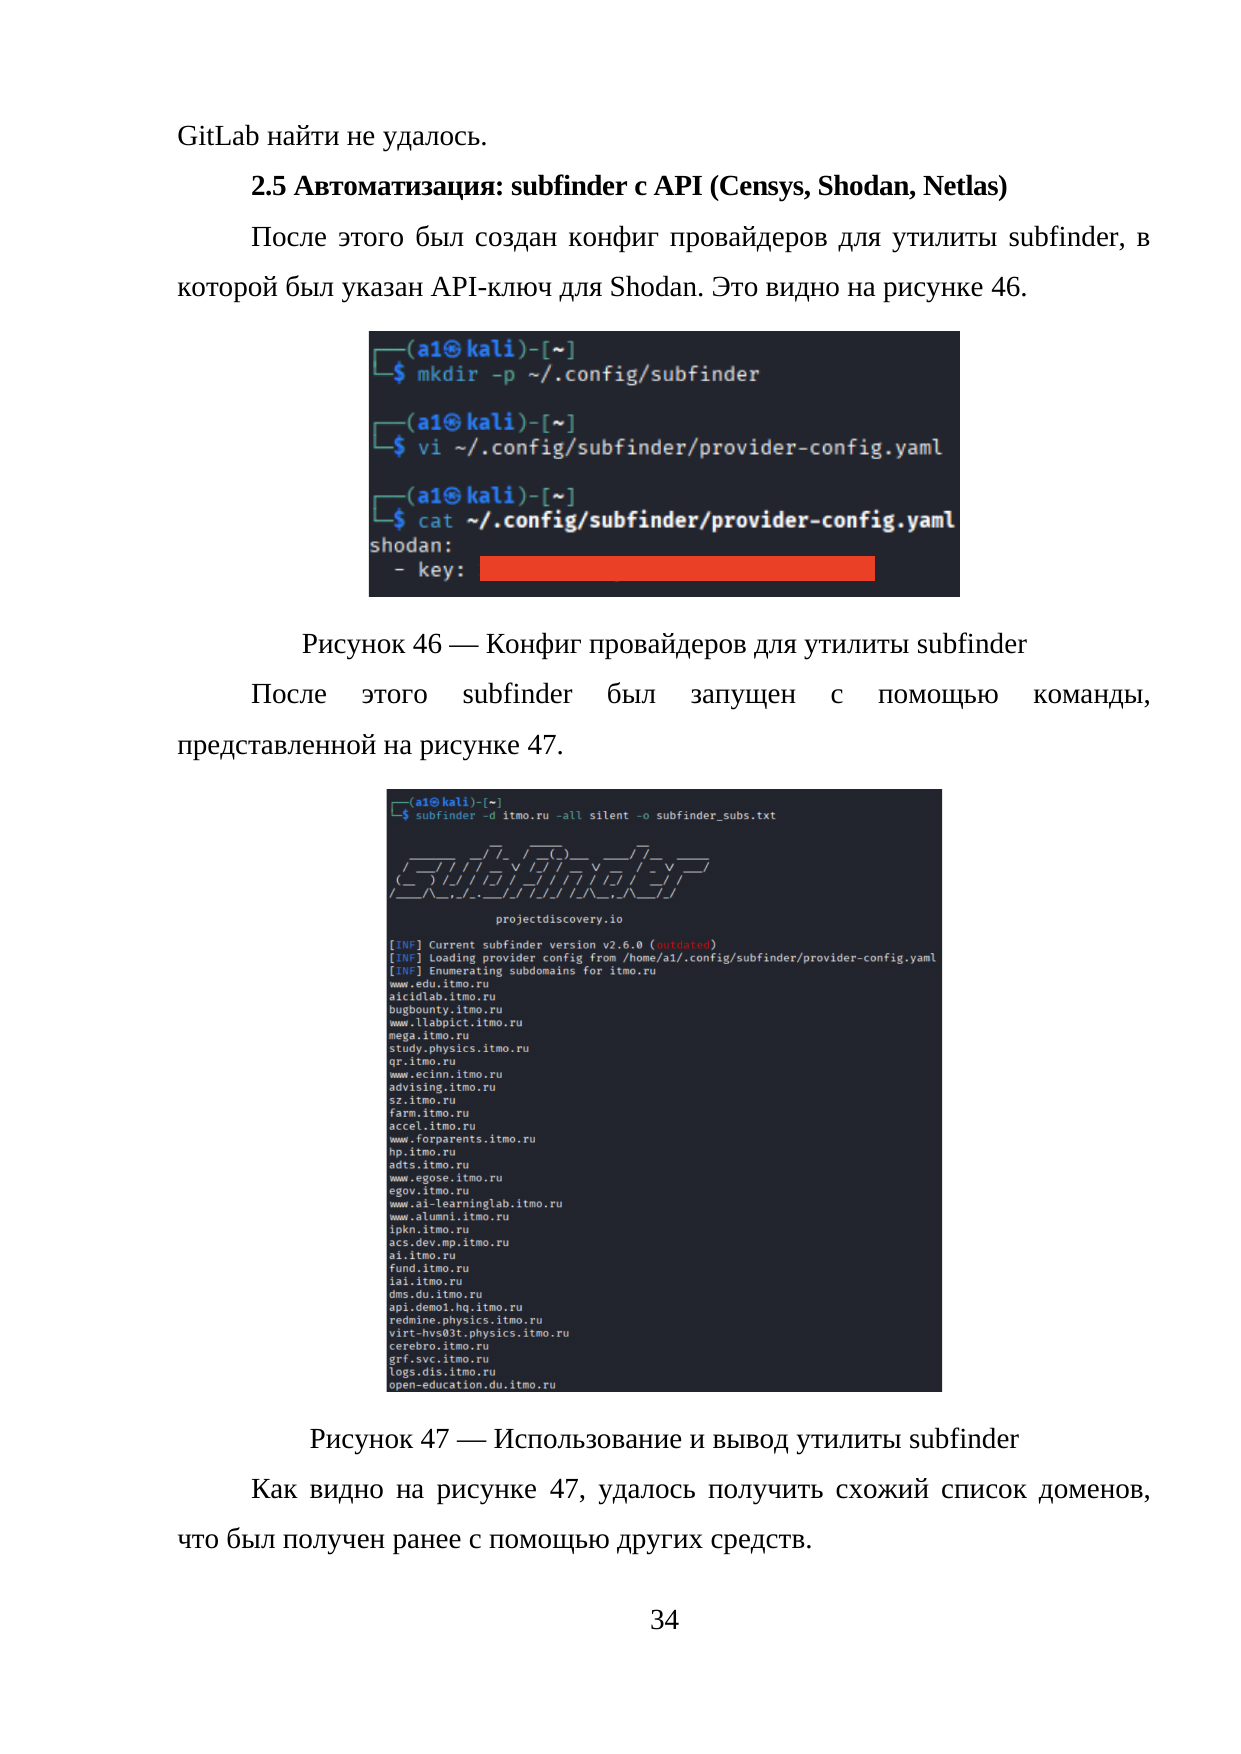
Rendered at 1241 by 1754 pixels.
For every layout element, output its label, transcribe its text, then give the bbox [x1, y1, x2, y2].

subtitle Автоматизация: subfinder с API (Censys, Shodan, Netlas) [177, 168, 1152, 202]
text После этого был создан конфиг провайдеров для утилиты subfinder, в которой был указан API-ключ для Shodan. Это видно на рисунке 46. [177, 219, 1152, 303]
text Как видно на рисунке 47, удалось получить схожий список доменов, что был получен ранее с помощью других средств. [177, 1471, 1152, 1555]
text Рисунок 46 — Конфиг провайдеров для утилиты subfinder [275, 332, 1053, 660]
picture [368, 331, 960, 597]
text После этого subfinder был запущен с помощью команды, представленной на рисунке 47. [177, 677, 1152, 760]
text GitLab найти не удалось. [177, 118, 1152, 152]
picture [386, 789, 943, 1392]
text Рисунок 47 — Использование и вывод утилиты subfinder [177, 790, 1152, 1454]
